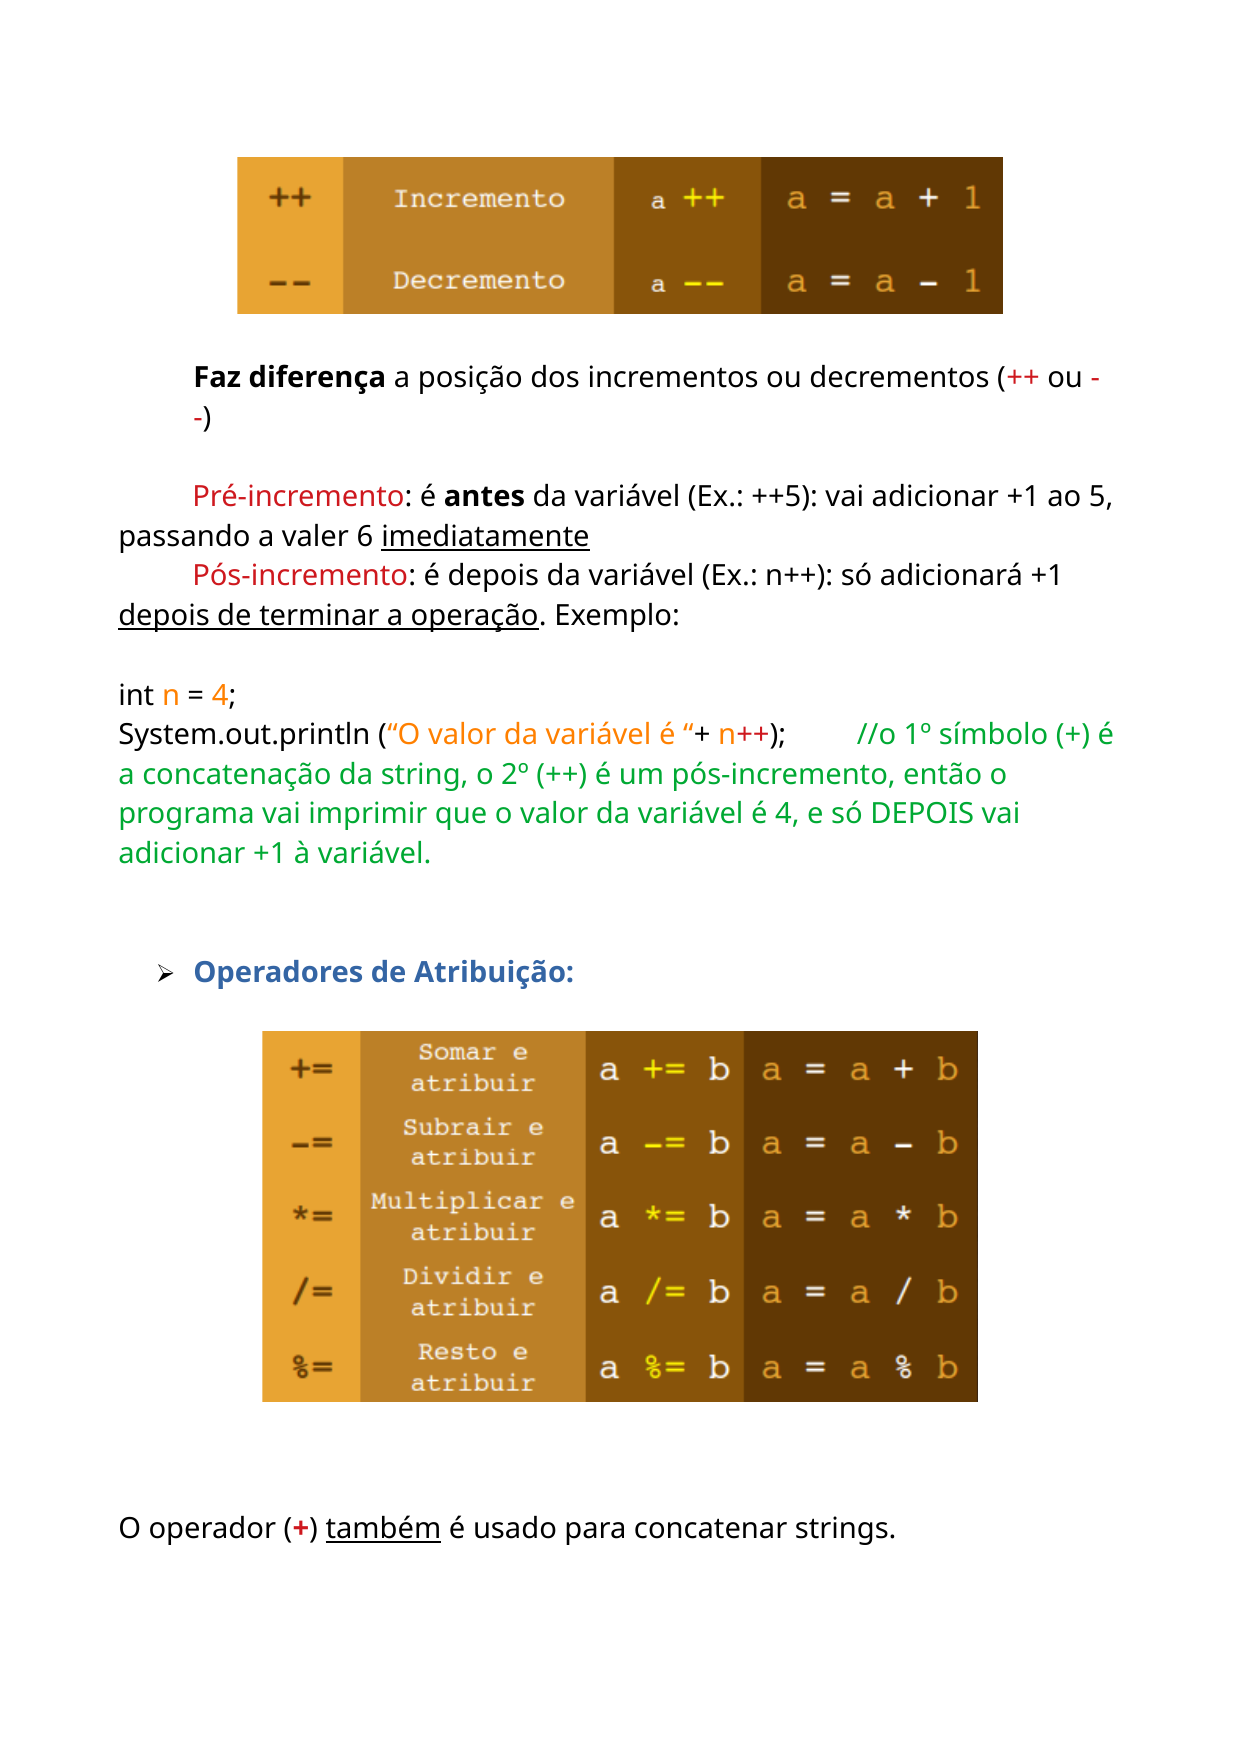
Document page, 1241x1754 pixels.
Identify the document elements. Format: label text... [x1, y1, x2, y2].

text int n = 4; [118, 674, 1122, 713]
picture [237, 157, 1003, 314]
text Pré-incremento: é antes da variável (Ex.: ++5): vai adicionar +1 ao 5, passando a valer 6 imediatamente [118, 475, 1122, 555]
text O operador (+) também é usado para concatenar strings. [118, 1507, 1122, 1547]
list Operadores de Atribuição: [156, 952, 1122, 991]
list Faz diferença a posição dos incrementos ou decrementos (++ ou - -) [156, 356, 1122, 436]
text Pós-incremento: é depois da variável (Ex.: n++): só adicionará +1 depois de terminar a operação. Exemplo: [118, 555, 1122, 634]
picture [262, 1031, 978, 1402]
text System.out.println (“O valor da variável é “+ n++); //o 1º símbolo (+) é a concatenação da string, o 2º (++) é um pós-incremento, então o programa vai imprimir que o valor da variável é 4, e só DEPOIS vai adicionar +1 à variável. [118, 713, 1122, 872]
